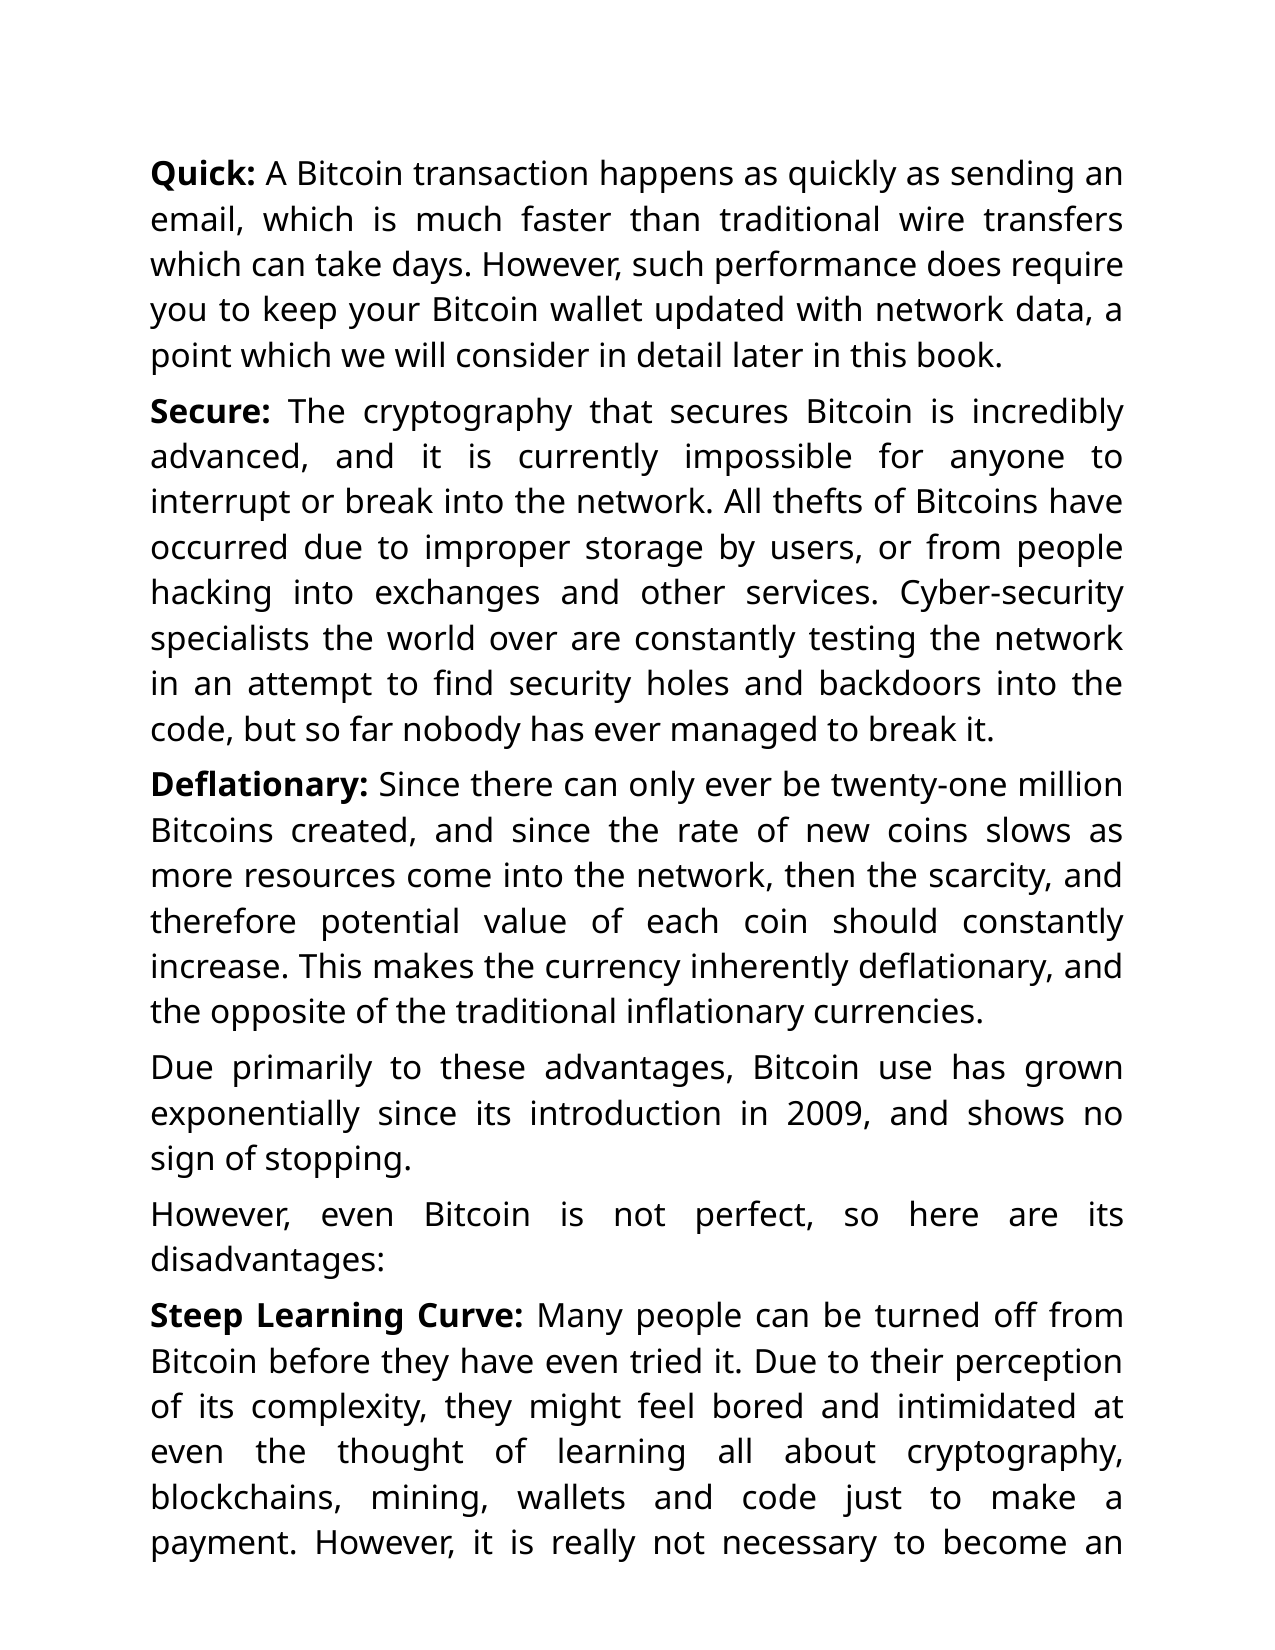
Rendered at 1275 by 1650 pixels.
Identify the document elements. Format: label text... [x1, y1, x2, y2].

text Due primarily to these advantages, Bitcoin use has grown exponentially since its introduction in 2009, and shows no sign of stopping. [150, 1044, 1125, 1180]
text Deflationary: Since there can only ever be twenty-one million Bitcoins created, and since the rate of new coins slows as more resources come into the network, then the scarcity, and therefore potential value of each coin should constantly increase. This makes the currency inherently deflationary, and the opposite of the traditional inflationary currencies. [150, 761, 1125, 1034]
text Secure: The cryptography that secures Bitcoin is incredibly advanced, and it is currently impossible for anyone to interrupt or break into the network. All thefts of Bitcoins have occurred due to improper storage by users, or from people hacking into exchanges and other services. Cyber-security specialists the world over are constantly testing the network in an attempt to find security holes and backdoors into the code, but so far nobody has ever managed to break it. [150, 387, 1125, 751]
text However, even Bitcoin is not perfect, so here are its disadvantages: [150, 1191, 1125, 1282]
text Quick: A Bitcoin transaction happens as quickly as sending an email, which is much faster than traditional wire transfers which can take days. However, such performance does require you to keep your Bitcoin wallet updated with network data, a point which we will consider in detail later in this book. [150, 150, 1125, 377]
text Steep Learning Curve: Many people can be turned off from Bitcoin before they have even tried it. Due to their perception of its complexity, they might feel bored and intimidated at even the thought of learning all about cryptography, blockchains, mining, wallets and code just to make a payment. However, it is really not necessary to become an [150, 1292, 1125, 1564]
